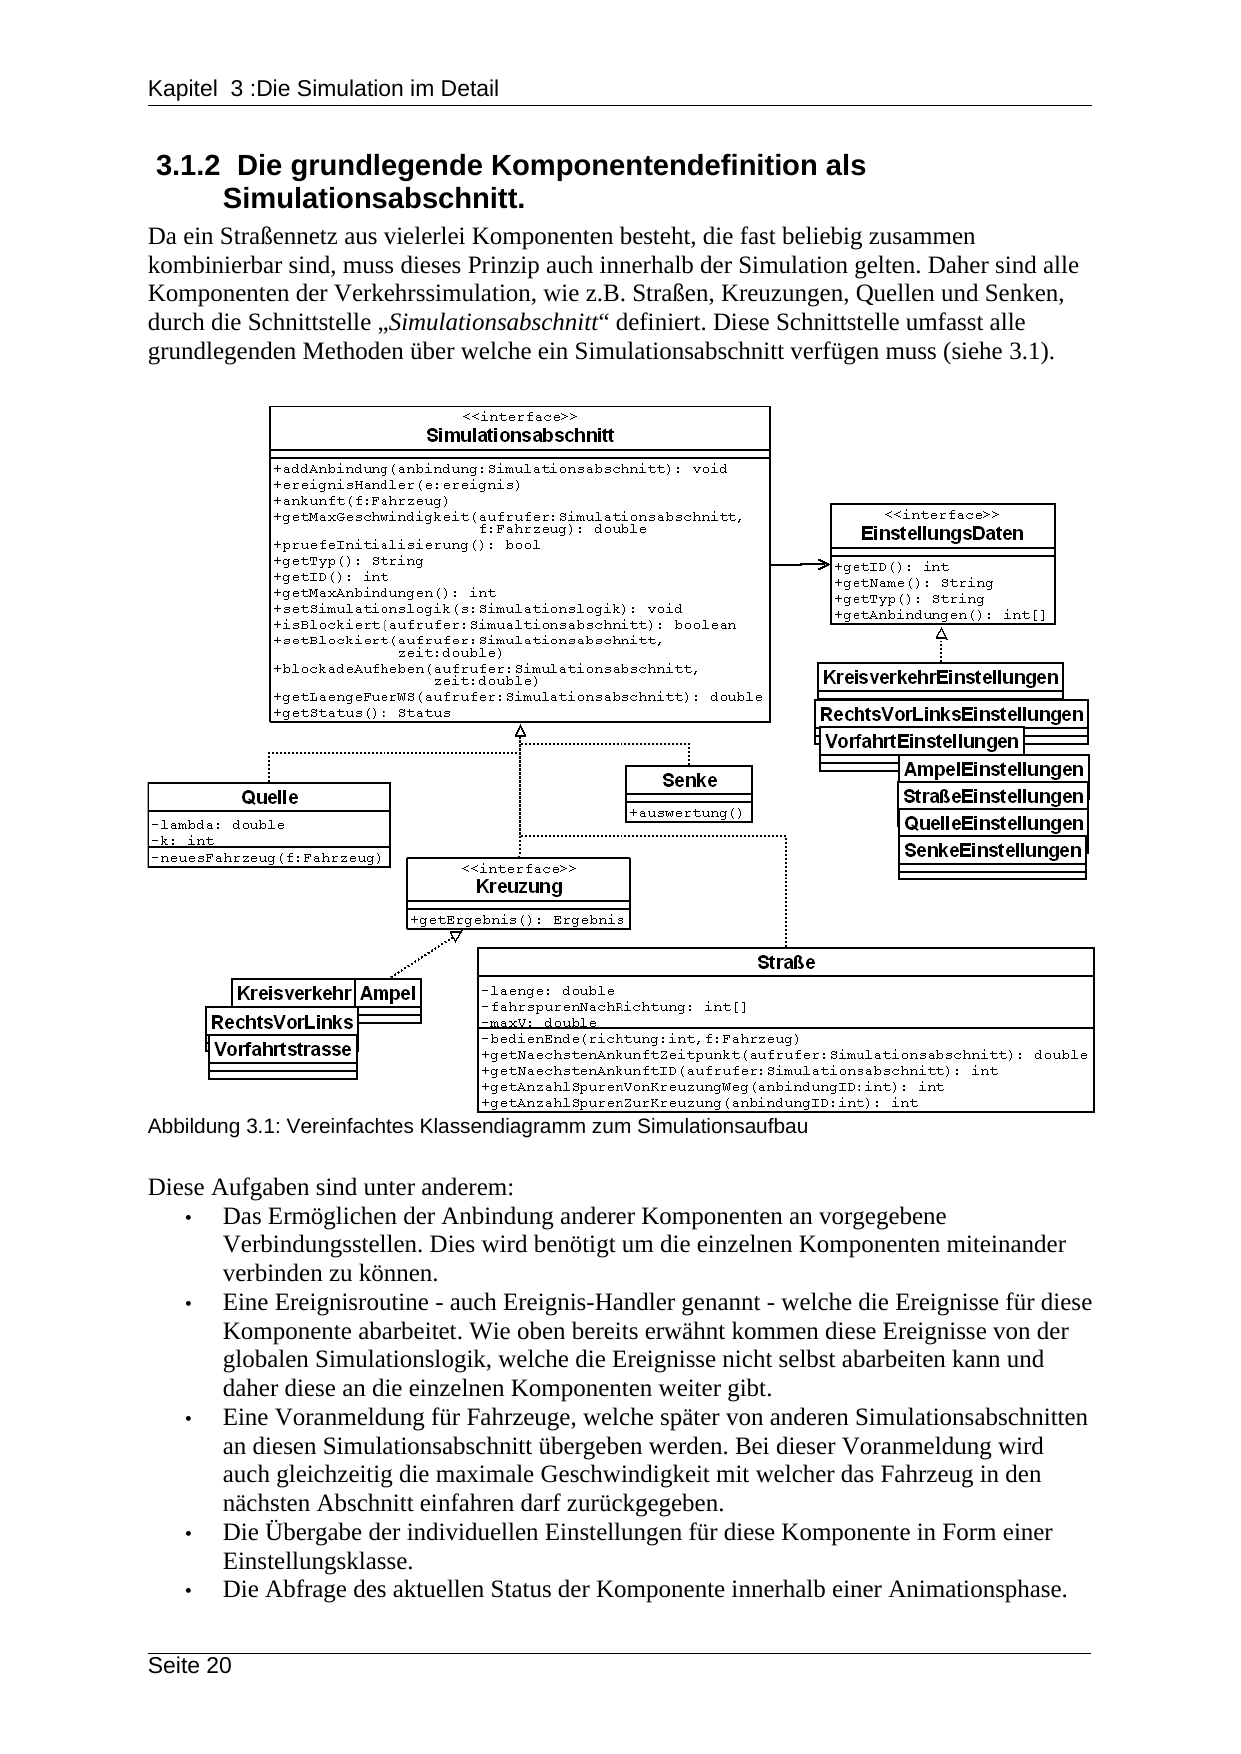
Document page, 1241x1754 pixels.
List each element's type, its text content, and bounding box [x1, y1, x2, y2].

list Das Ermöglichen der Anbindung anderer Komponenten an vorgegebene Verbindungsstellen. Dies wird benötigt um die einzelnen Komponenten miteinander verbinden zu können. [185, 1201, 1092, 1287]
list Die Abfrage des aktuellen Status der Komponente innerhalb einer Animationsphase. [185, 1574, 1092, 1603]
list Eine Voranmeldung für Fahrzeuge, welche später von anderen Simulationsabschnitten an diesen Simulationsabschnitt übergeben werden. Bei dieser Voranmeldung wird auch gleichzeitig die maximale Geschwindigkeit mit welcher das Fahrzeug in den nächsten Abschnitt einfahren darf zurückgegeben. [185, 1402, 1092, 1517]
text Da ein Straßennetz aus vielerlei Komponenten besteht, die fast beliebig zusammen kombinierbar sind, muss dieses Prinzip auch innerhalb der Simulation gelten. Daher sind alle Komponenten der Verkehrssimulation, wie z.B. Straßen, Kreuzungen, Quellen und Senken, durch die Schnittstelle „Simulationsabschnitt“ definiert. Diese Schnittstelle umfasst alle grundlegenden Methoden über welche ein Simulationsabschnitt verfügen muss (siehe Abbildung 3.1). [148, 221, 1092, 365]
text Diese Aufgaben sind unter anderem: [148, 1172, 1092, 1201]
list Eine Ereignisroutine - auch Ereignis-Handler genannt - welche die Ereignisse für diese Komponente abarbeitet. Wie oben bereits erwähnt kommen diese Ereignisse von der globalen Simulationslogik, welche die Ereignisse nicht selbst abarbeiten kann und daher diese an die einzelnen Komponenten weiter gibt. [185, 1287, 1092, 1402]
subtitle Die grundlegende Komponentendefinition als Simulationsabschnitt. [148, 148, 1092, 215]
picture [147, 406, 1095, 1114]
text Abbildung 3.1: Vereinfachtes Klassendiagramm zum Simulationsaufbau [148, 1114, 1095, 1138]
list Die Übergabe der individuellen Einstellungen für diese Komponente in Form einer Einstellungsklasse. [185, 1517, 1092, 1574]
